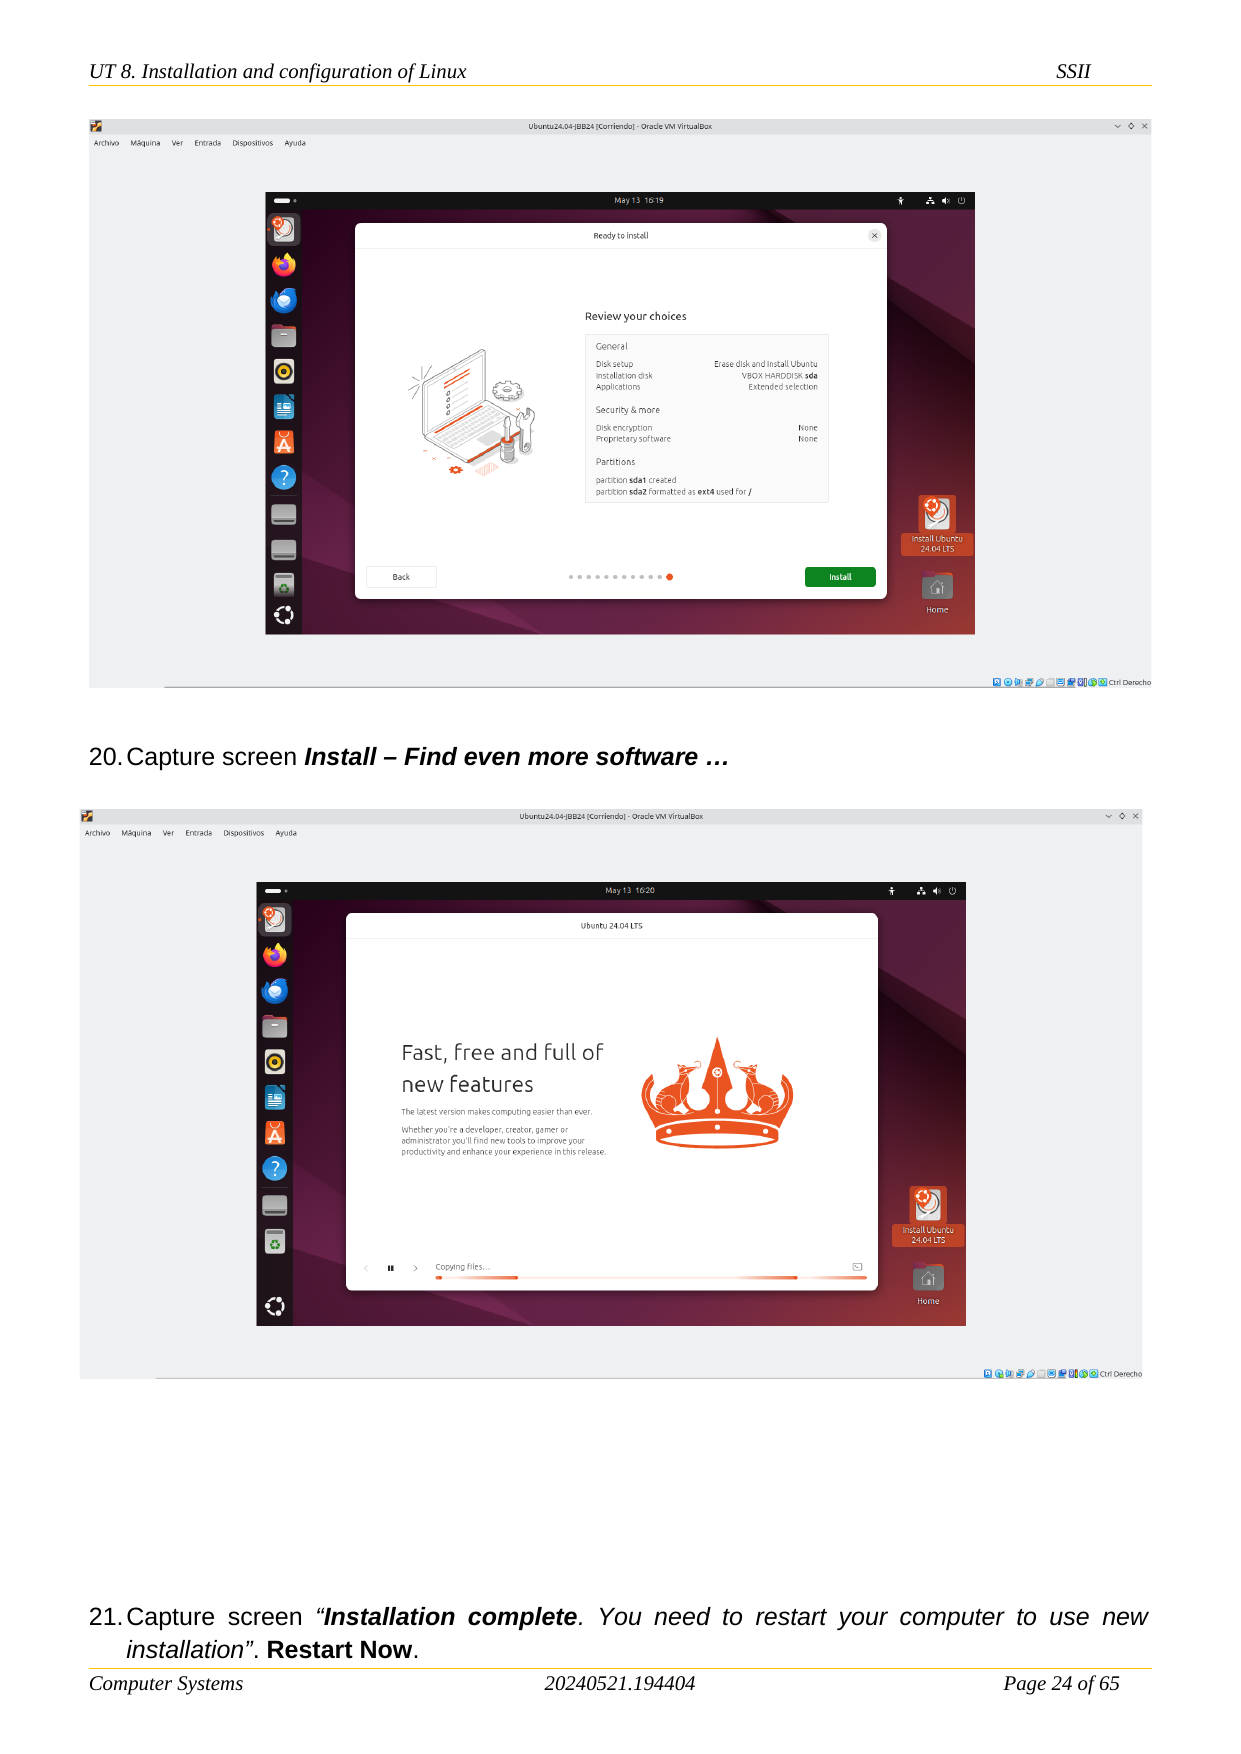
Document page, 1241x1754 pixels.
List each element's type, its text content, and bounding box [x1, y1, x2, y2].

picture [79, 808, 1143, 1379]
list Capture screen “Installation complete. You need to restart your computer to use new installation”. Restart Now. [89, 1602, 1152, 1664]
picture [88, 118, 1152, 688]
list Capture screen Install – Find even more software … [89, 742, 1152, 771]
